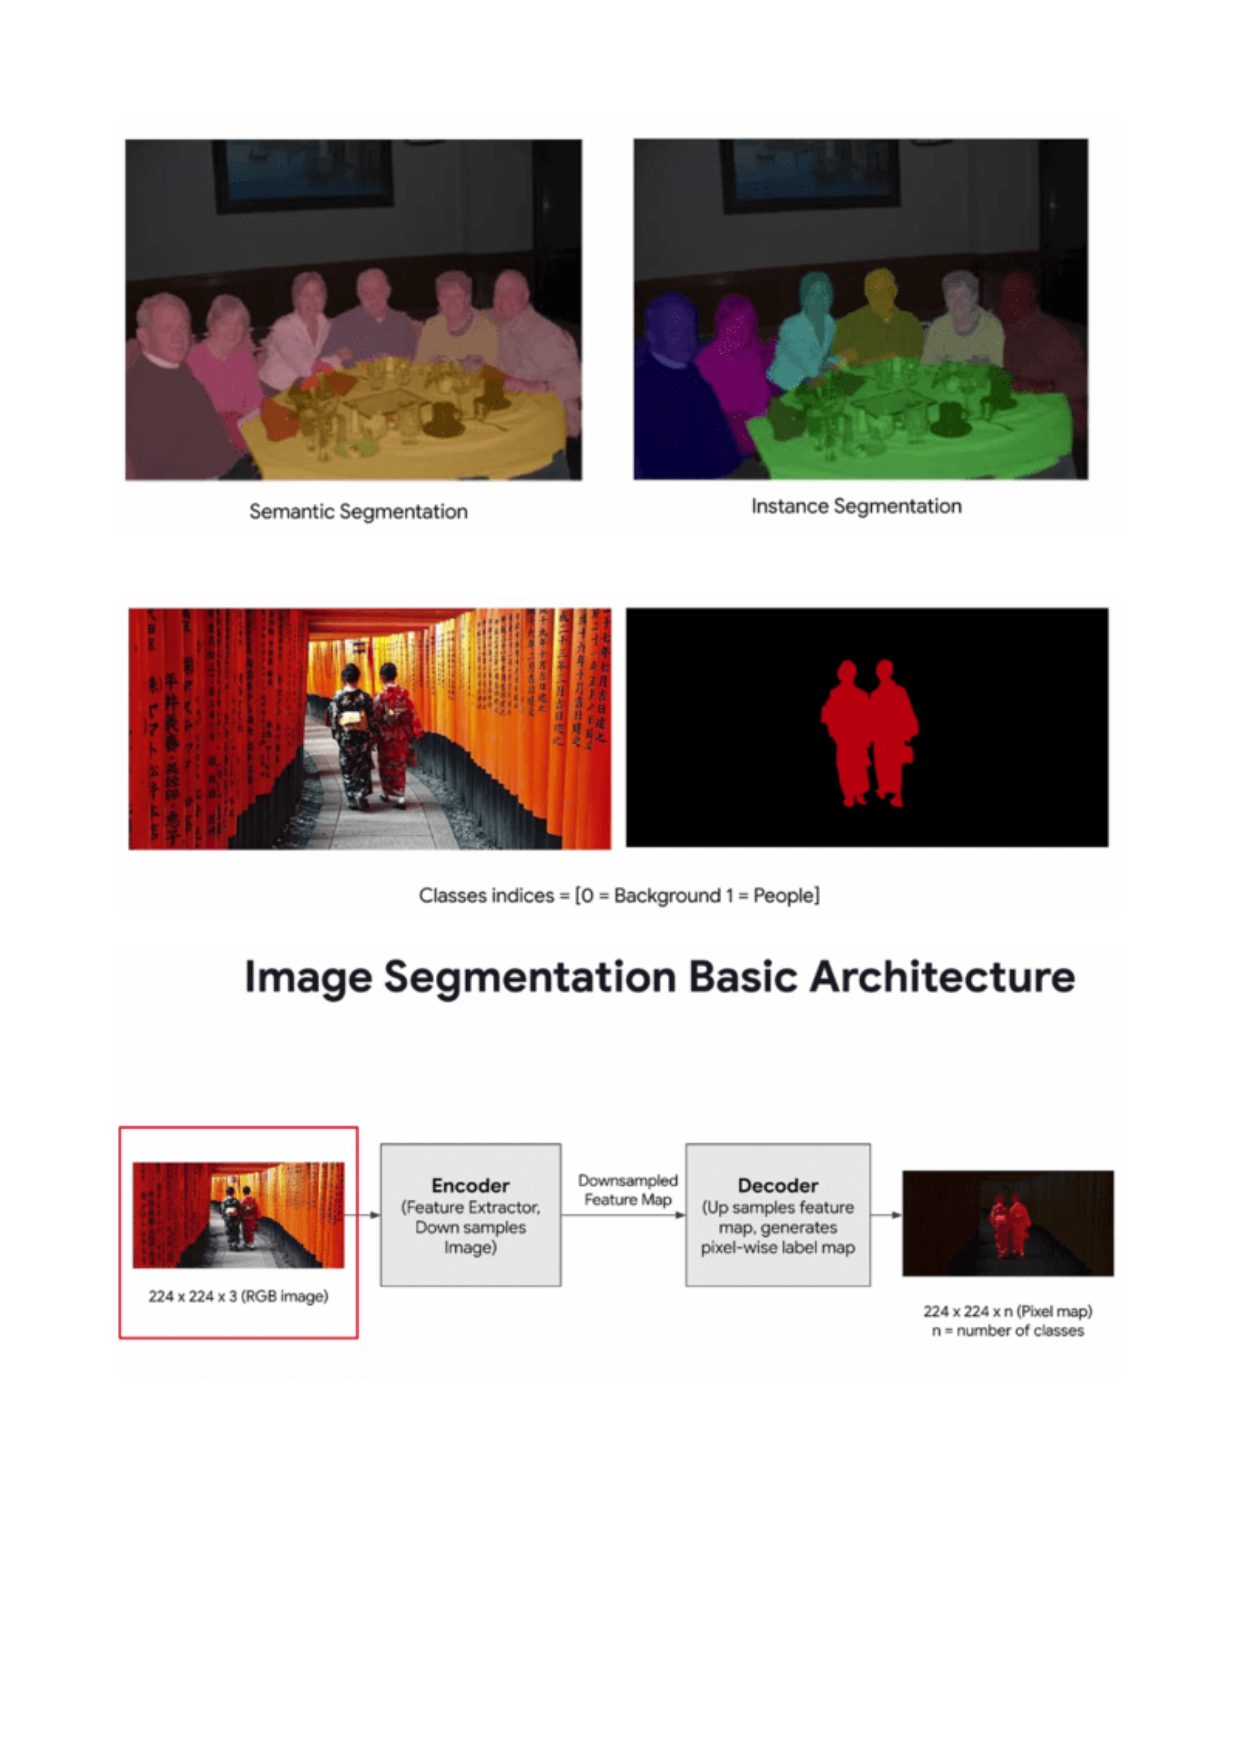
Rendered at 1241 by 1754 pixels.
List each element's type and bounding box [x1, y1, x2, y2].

picture [118, 118, 1123, 537]
picture [118, 945, 1123, 1380]
picture [118, 594, 1123, 917]
